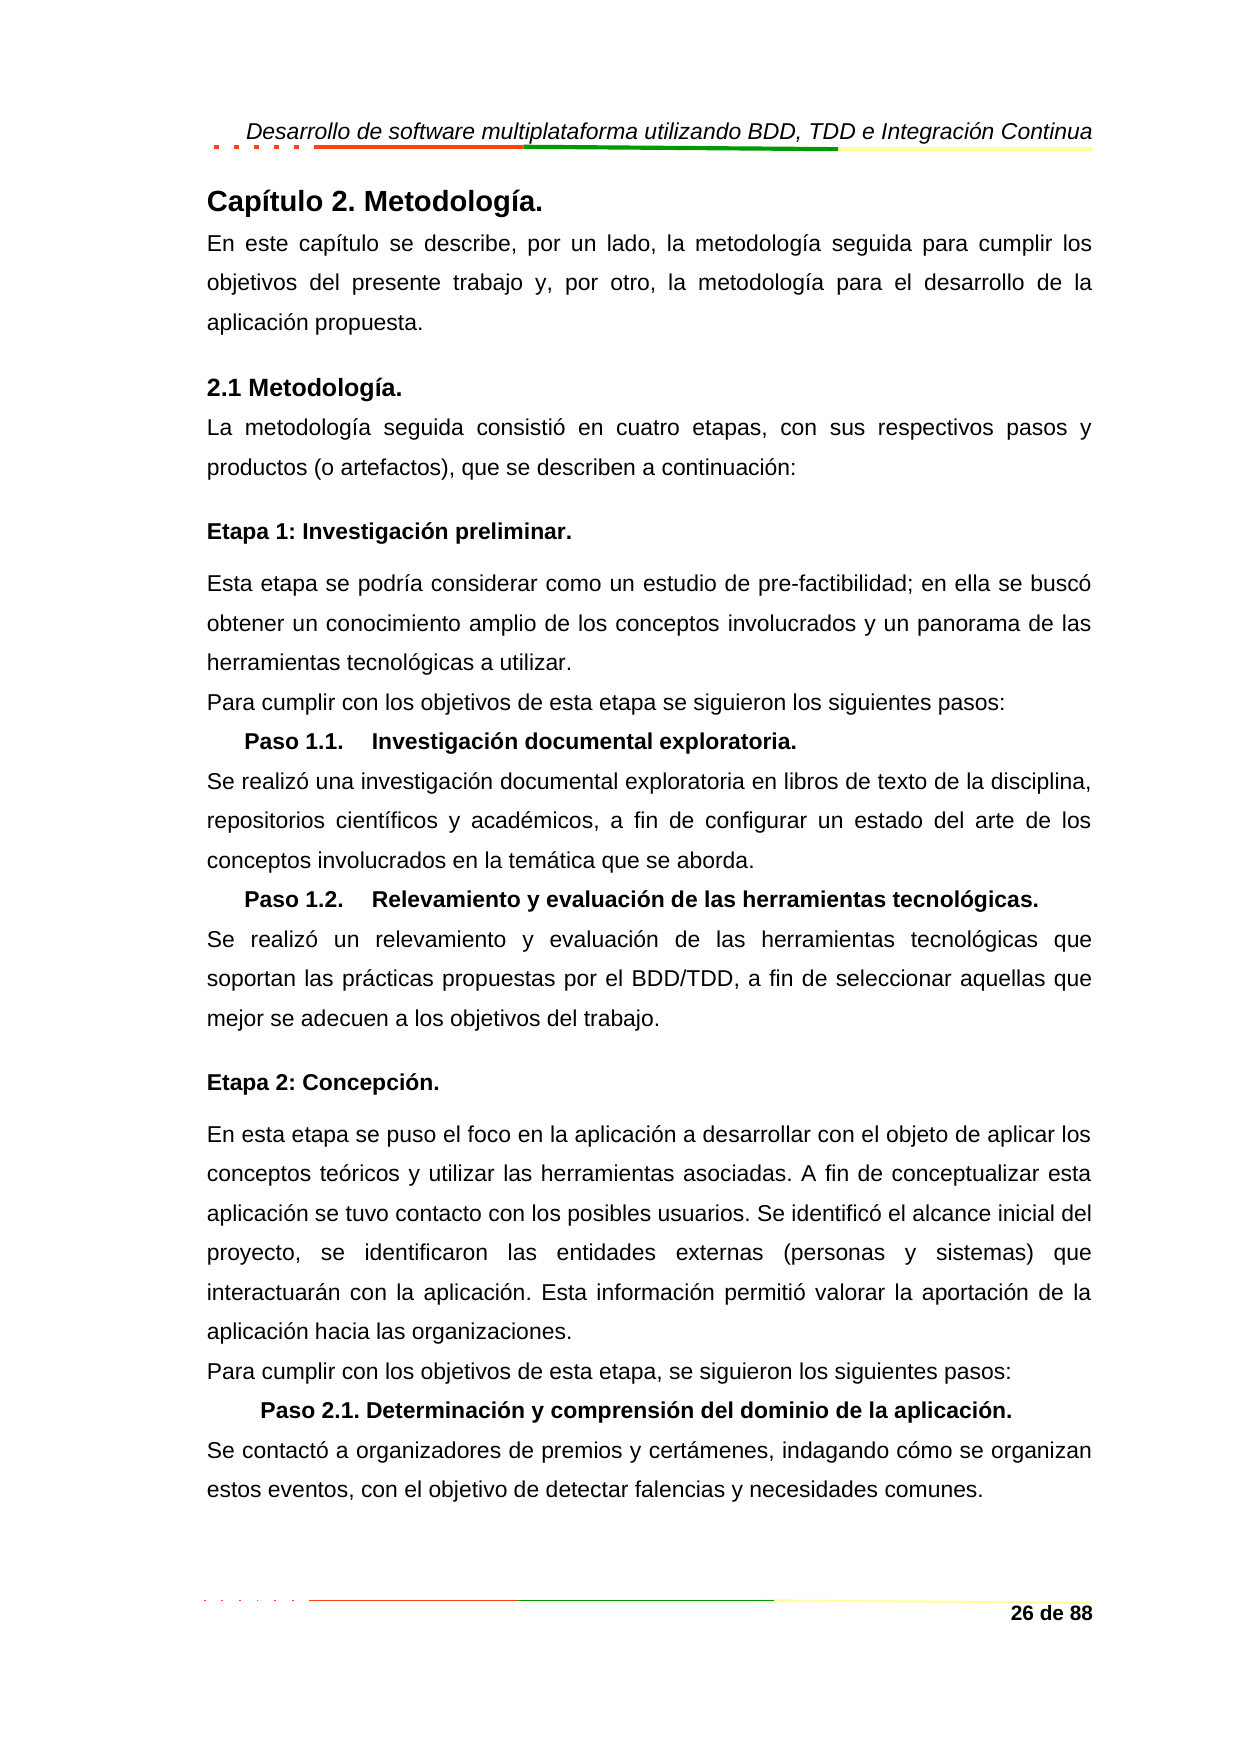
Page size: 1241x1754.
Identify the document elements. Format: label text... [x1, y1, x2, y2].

text En esta etapa se puso el foco en la aplicación a desarrollar con el objeto de aplicar los conceptos teóricos y utilizar las herramientas asociadas. A fin de conceptualizar esta aplicación se tuvo contacto con los posibles usuarios. Se identificó el alcance inicial del proyecto, se identificaron las entidades externas (personas y sistemas) que interactuarán con la aplicación. Esta información permitió valorar la aportación de la aplicación hacia las organizaciones. [207, 1121, 1093, 1345]
list Determinación y comprensión del dominio de la aplicación. [254, 1397, 1093, 1424]
text Para cumplir con los objetivos de esta etapa, se siguieron los siguientes pasos: [207, 1358, 1093, 1384]
text Esta etapa se podría considerar como un estudio de pre-factibilidad; en ella se buscó obtener un conocimiento amplio de los conceptos involucrados y un panorama de las herramientas tecnológicas a utilizar. [207, 570, 1093, 676]
text Se realizó una investigación documental exploratoria en libros de texto de la disciplina, repositorios científicos y académicos, a fin de configurar un estado del arte de los conceptos involucrados en la temática que se aborda. [207, 768, 1093, 873]
text En este capítulo se describe, por un lado, la metodología seguida para cumplir los objetivos del presente trabajo y, por otro, la metodología para el desarrollo de la aplicación propuesta. [207, 229, 1093, 335]
subtitle Capítulo 2. Metodología. [207, 184, 1093, 217]
text Se realizó un relevamiento y evaluación de las herramientas tecnológicas que soportan las prácticas propuestas por el BDD/TDD, a fin de seleccionar aquellas que mejor se adecuen a los objetivos del trabajo. [207, 926, 1093, 1031]
list Relevamiento y evaluación de las herramientas tecnológicas. [244, 886, 1093, 912]
subtitle 2.1 Metodología. [207, 373, 1093, 402]
list Investigación documental exploratoria. [244, 728, 1093, 754]
text Para cumplir con los objetivos de esta etapa se siguieron los siguientes pasos: [207, 689, 1093, 715]
subtitle Etapa 1: Investigación preliminar. [207, 518, 1093, 544]
subtitle Etapa 2: Concepción. [207, 1069, 1093, 1095]
text La metodología seguida consistió en cuatro etapas, con sus respectivos pasos y productos (o artefactos), que se describen a continuación: [207, 414, 1093, 480]
text Se contactó a organizadores de premios y certámenes, indagando cómo se organizan estos eventos, con el objetivo de detectar falencias y necesidades comunes. [207, 1437, 1093, 1503]
